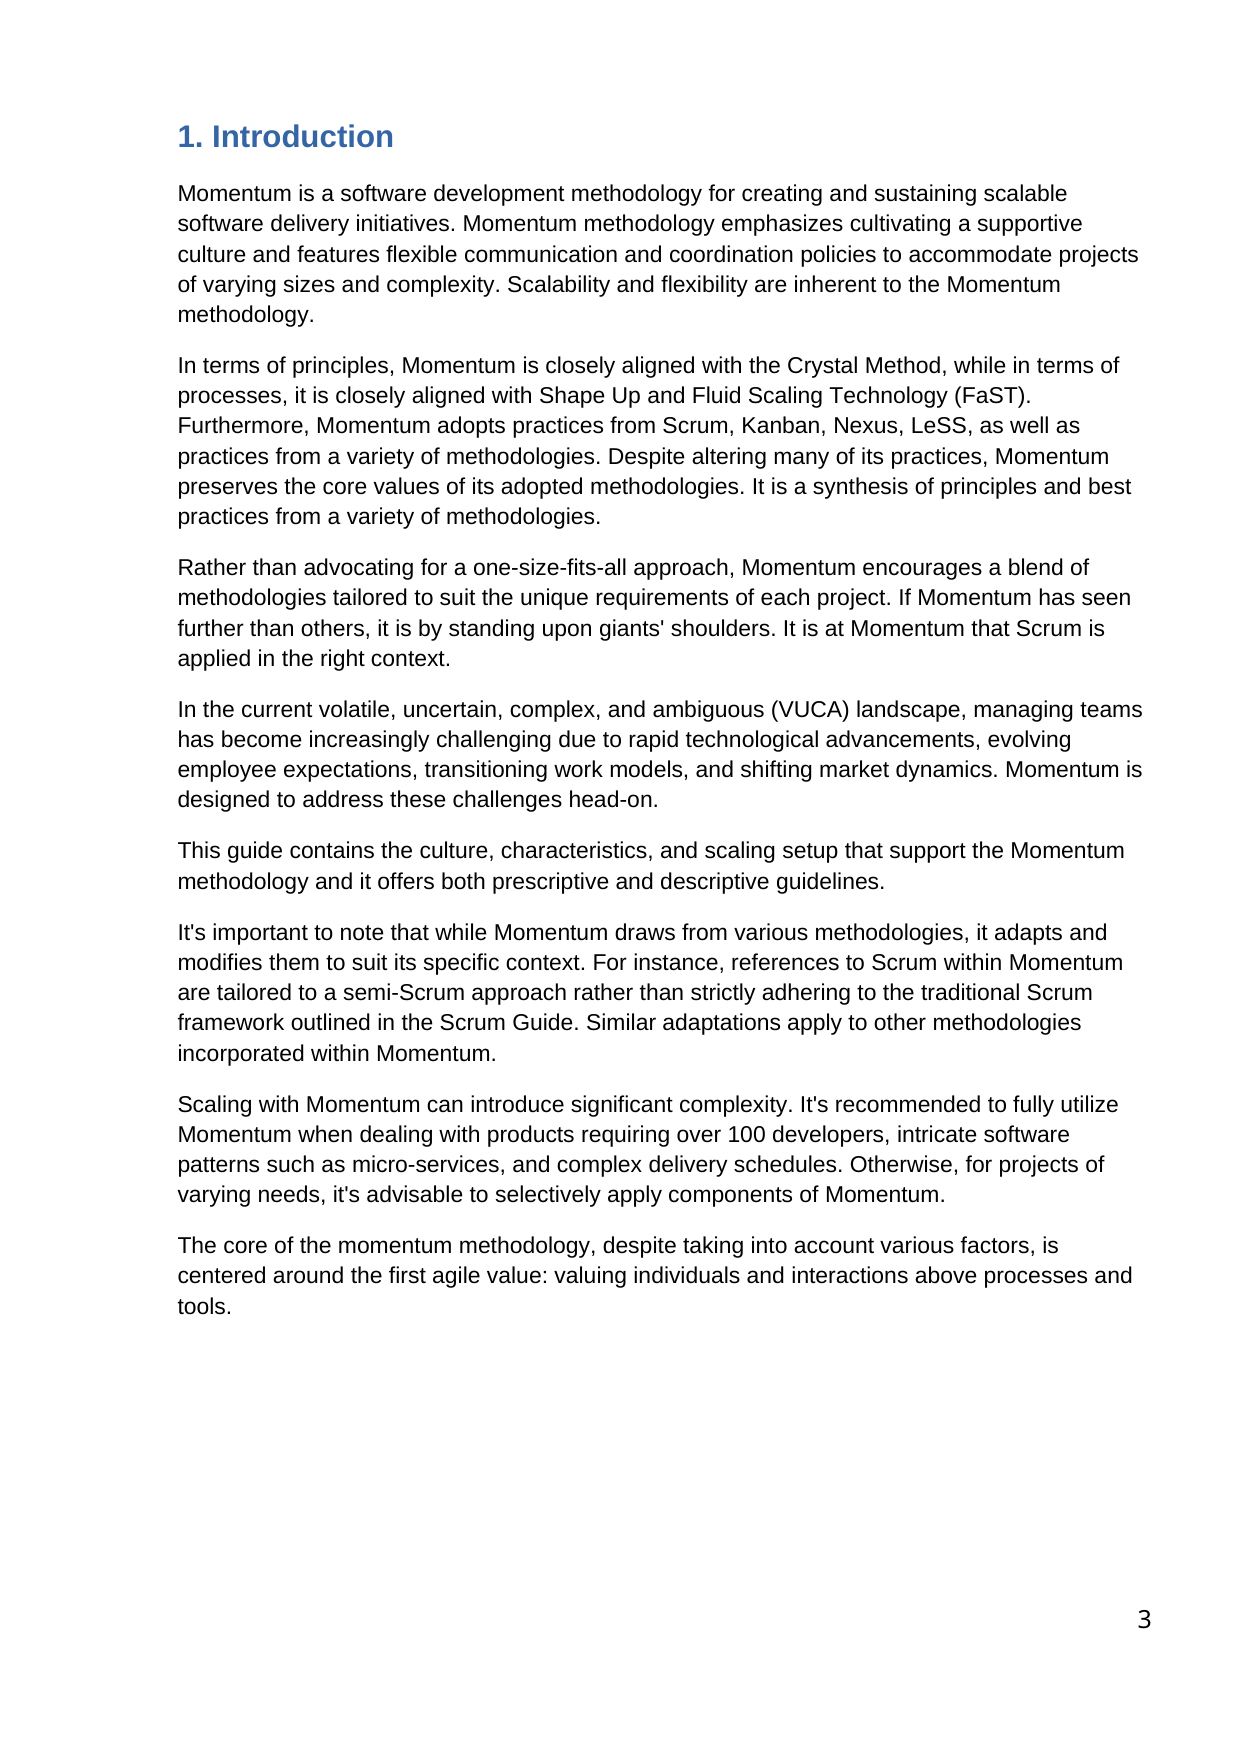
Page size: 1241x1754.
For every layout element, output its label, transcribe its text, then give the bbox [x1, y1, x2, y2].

text Scaling with Momentum can introduce significant complexity. It's recommended to fully utilize Momentum when dealing with products requiring over 100 developers, intricate software patterns such as micro-services, and complex delivery schedules. Otherwise, for projects of varying needs, it's advisable to selectively apply components of Momentum. [177, 1091, 1152, 1208]
text In terms of principles, Momentum is closely aligned with the Crystal Method, while in terms of processes, it is closely aligned with Shape Up and Fluid Scaling Technology (FaST). Furthermore, Momentum adopts practices from Scrum, Kanban, Nexus, LeSS, as well as practices from a variety of methodologies. Despite altering many of its practices, Momentum preserves the core values of its adopted methodologies. It is a synthesis of principles and best practices from a variety of methodologies. [177, 352, 1152, 529]
text Momentum is a software development methodology for creating and sustaining scalable software delivery initiatives. Momentum methodology emphasizes cultivating a supportive culture and features flexible communication and coordination policies to accommodate projects of varying sizes and complexity. Scalability and flexibility are inherent to the Momentum methodology. [177, 180, 1152, 327]
text Rather than advocating for a one-size-fits-all approach, Momentum encourages a blend of methodologies tailored to suit the unique requirements of each project. If Momentum has seen further than others, it is by standing upon giants' shoulders. It is at Momentum that Scrum is applied in the right context. [177, 554, 1152, 671]
text It's important to note that while Momentum draws from various methodologies, it adapts and modifies them to suit its specific context. For instance, references to Scrum within Momentum are tailored to a semi-Scrum approach rather than strictly adhering to the traditional Scrum framework outlined in the Scrum Guide. Similar adaptations apply to other methodologies incorporated within Momentum. [177, 919, 1152, 1066]
text The core of the momentum methodology, despite taking into account various factors, is centered around the first agile value: valuing individuals and interactions above processes and tools. [177, 1232, 1152, 1319]
text In the current volatile, uncertain, complex, and ambiguous (VUCA) landscape, managing teams has become increasingly challenging due to rapid technological advancements, evolving employee expectations, transitioning work models, and shifting market dynamics. Momentum is designed to address these challenges head-on. [177, 696, 1152, 813]
text This guide contains the culture, characteristics, and scaling setup that support the Momentum methodology and it offers both prescriptive and descriptive guidelines. [177, 837, 1152, 894]
subtitle 1. Introduction [177, 118, 1152, 154]
